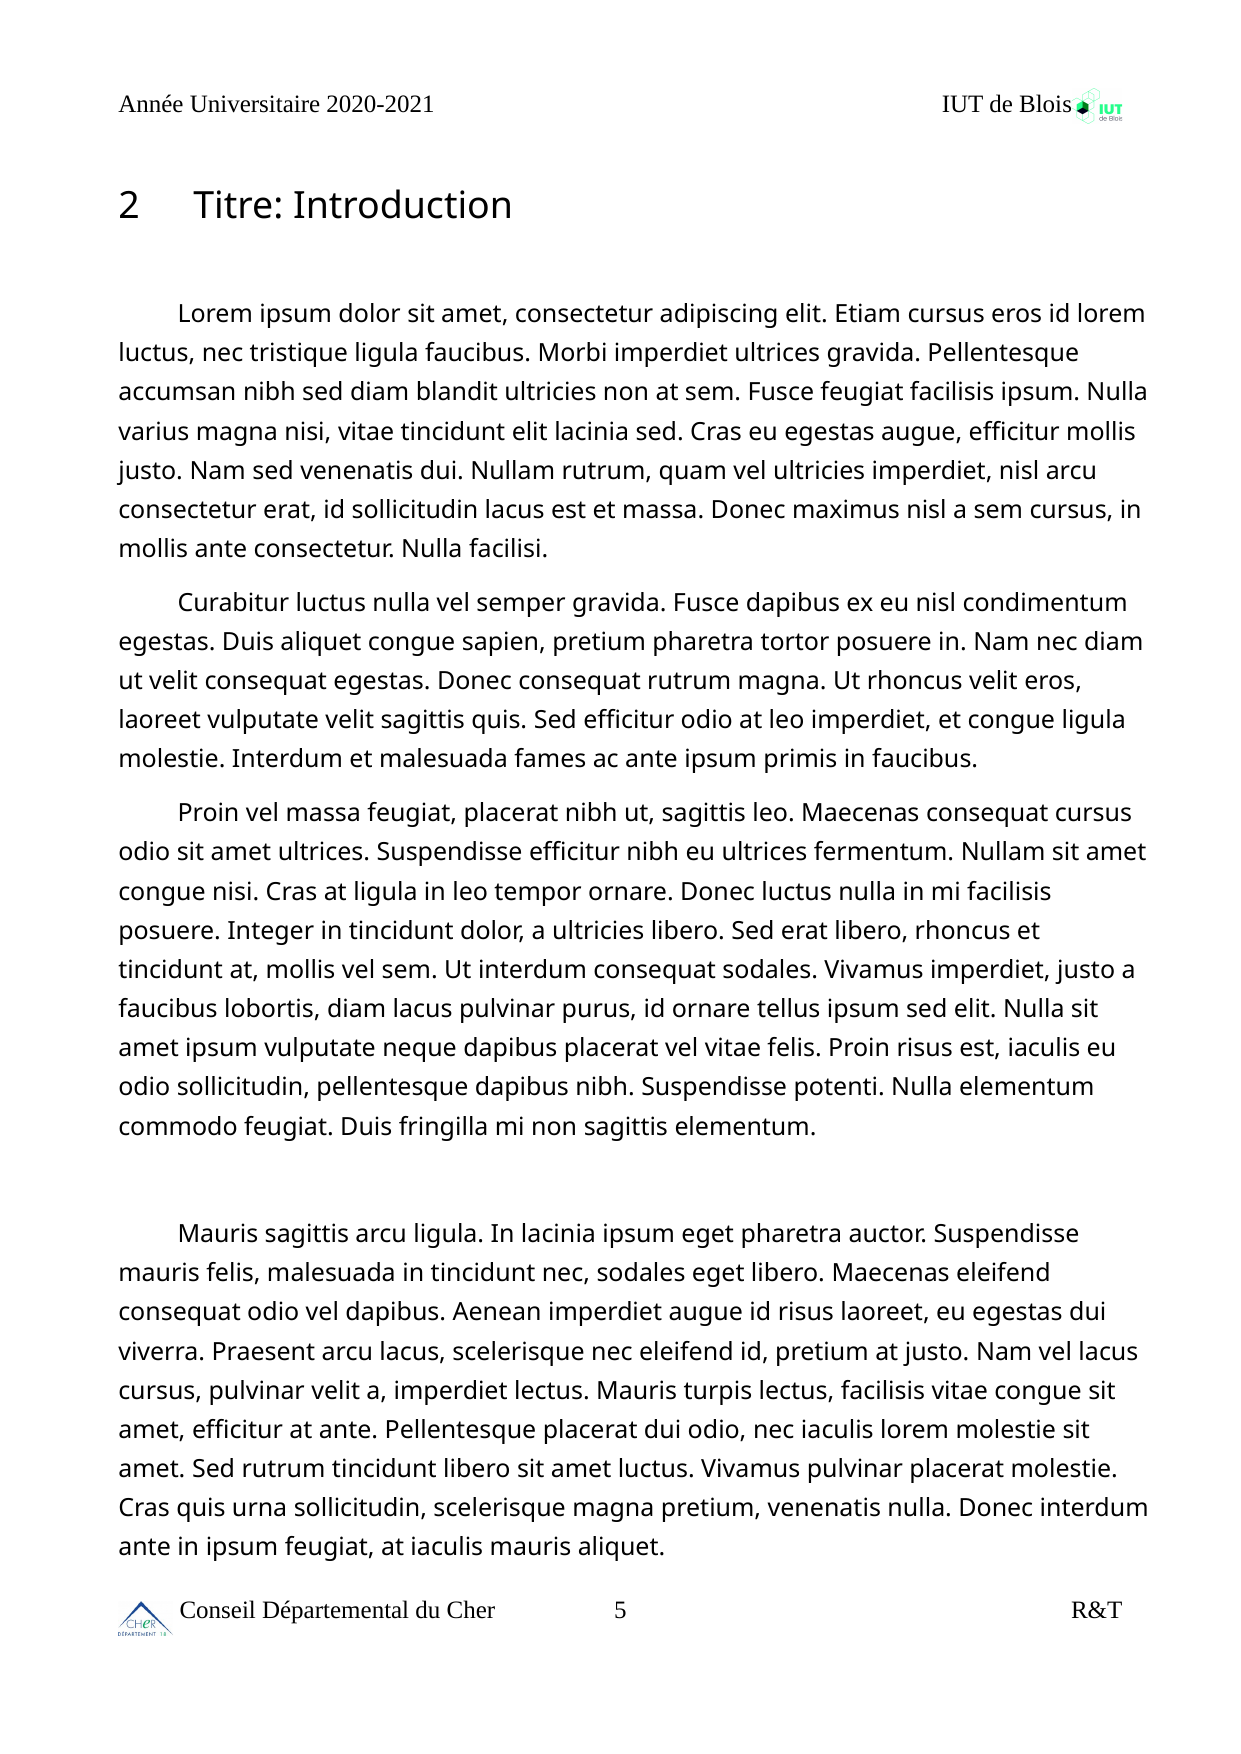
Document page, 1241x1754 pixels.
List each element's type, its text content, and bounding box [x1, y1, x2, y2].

text Lorem ipsum dolor sit amet, consectetur adipiscing elit. Etiam cursus eros id lorem luctus, nec tristique ligula faucibus. Morbi imperdiet ultrices gravida. Pellentesque accumsan nibh sed diam blandit ultricies non at sem. Fusce feugiat facilisis ipsum. Nulla varius magna nisi, vitae tincidunt elit lacinia sed. Cras eu egestas augue, efficitur mollis justo. Nam sed venenatis dui. Nullam rutrum, quam vel ultricies imperdiet, nisl arcu consectetur erat, id sollicitudin lacus est et massa. Donec maximus nisl a sem cursus, in mollis ante consectetur. Nulla facilisi. [118, 296, 1152, 565]
subtitle Titre: Introduction [118, 178, 1152, 229]
text Mauris sagittis arcu ligula. In lacinia ipsum eget pharetra auctor. Suspendisse mauris felis, malesuada in tincidunt nec, sodales eget libero. Maecenas eleifend consequat odio vel dapibus. Aenean imperdiet augue id risus laoreet, eu egestas dui viverra. Praesent arcu lacus, scelerisque nec eleifend id, pretium at justo. Nam vel lacus cursus, pulvinar velit a, imperdiet lectus. Mauris turpis lectus, facilisis vitae congue sit amet, efficitur at ante. Pellentesque placerat dui odio, nec iaculis lorem molestie sit amet. Sed rutrum tincidunt libero sit amet luctus. Vivamus pulvinar placerat molestie. Cras quis urna sollicitudin, scelerisque magna pretium, venenatis nulla. Donec interdum ante in ipsum feugiat, at iaculis mauris aliquet. [118, 1216, 1152, 1563]
picture [1071, 88, 1123, 124]
text Curabitur luctus nulla vel semper gravida. Fusce dapibus ex eu nisl condimentum egestas. Duis aliquet congue sapien, pretium pharetra tortor posuere in. Nam nec diam ut velit consequat egestas. Donec consequat rutrum magna. Ut rhoncus velit eros, laoreet vulputate velit sagittis quis. Sed efficitur odio at leo imperdiet, et congue ligula molestie. Interdum et malesuada fames ac ante ipsum primis in faucibus. [118, 584, 1152, 775]
text Proin vel massa feugiat, placerat nibh ut, sagittis leo. Maecenas consequat cursus odio sit amet ultrices. Suspendisse efficitur nibh eu ultrices fermentum. Nullam sit amet congue nisi. Cras at ligula in leo tempor ornare. Donec luctus nulla in mi facilisis posuere. Integer in tincidunt dolor, a ultricies libero. Sed erat libero, rhoncus et tincidunt at, mollis vel sem. Ut interdum consequat sodales. Vivamus imperdiet, justo a faucibus lobortis, diam lacus pulvinar purus, id ornare tellus ipsum sed elit. Nulla sit amet ipsum vulputate neque dapibus placerat vel vitae felis. Proin risus est, iaculis eu odio sollicitudin, pellentesque dapibus nibh. Suspendisse potenti. Nulla elementum commodo feugiat. Duis fringilla mi non sagittis elementum. [118, 795, 1152, 1142]
picture [118, 1601, 174, 1636]
